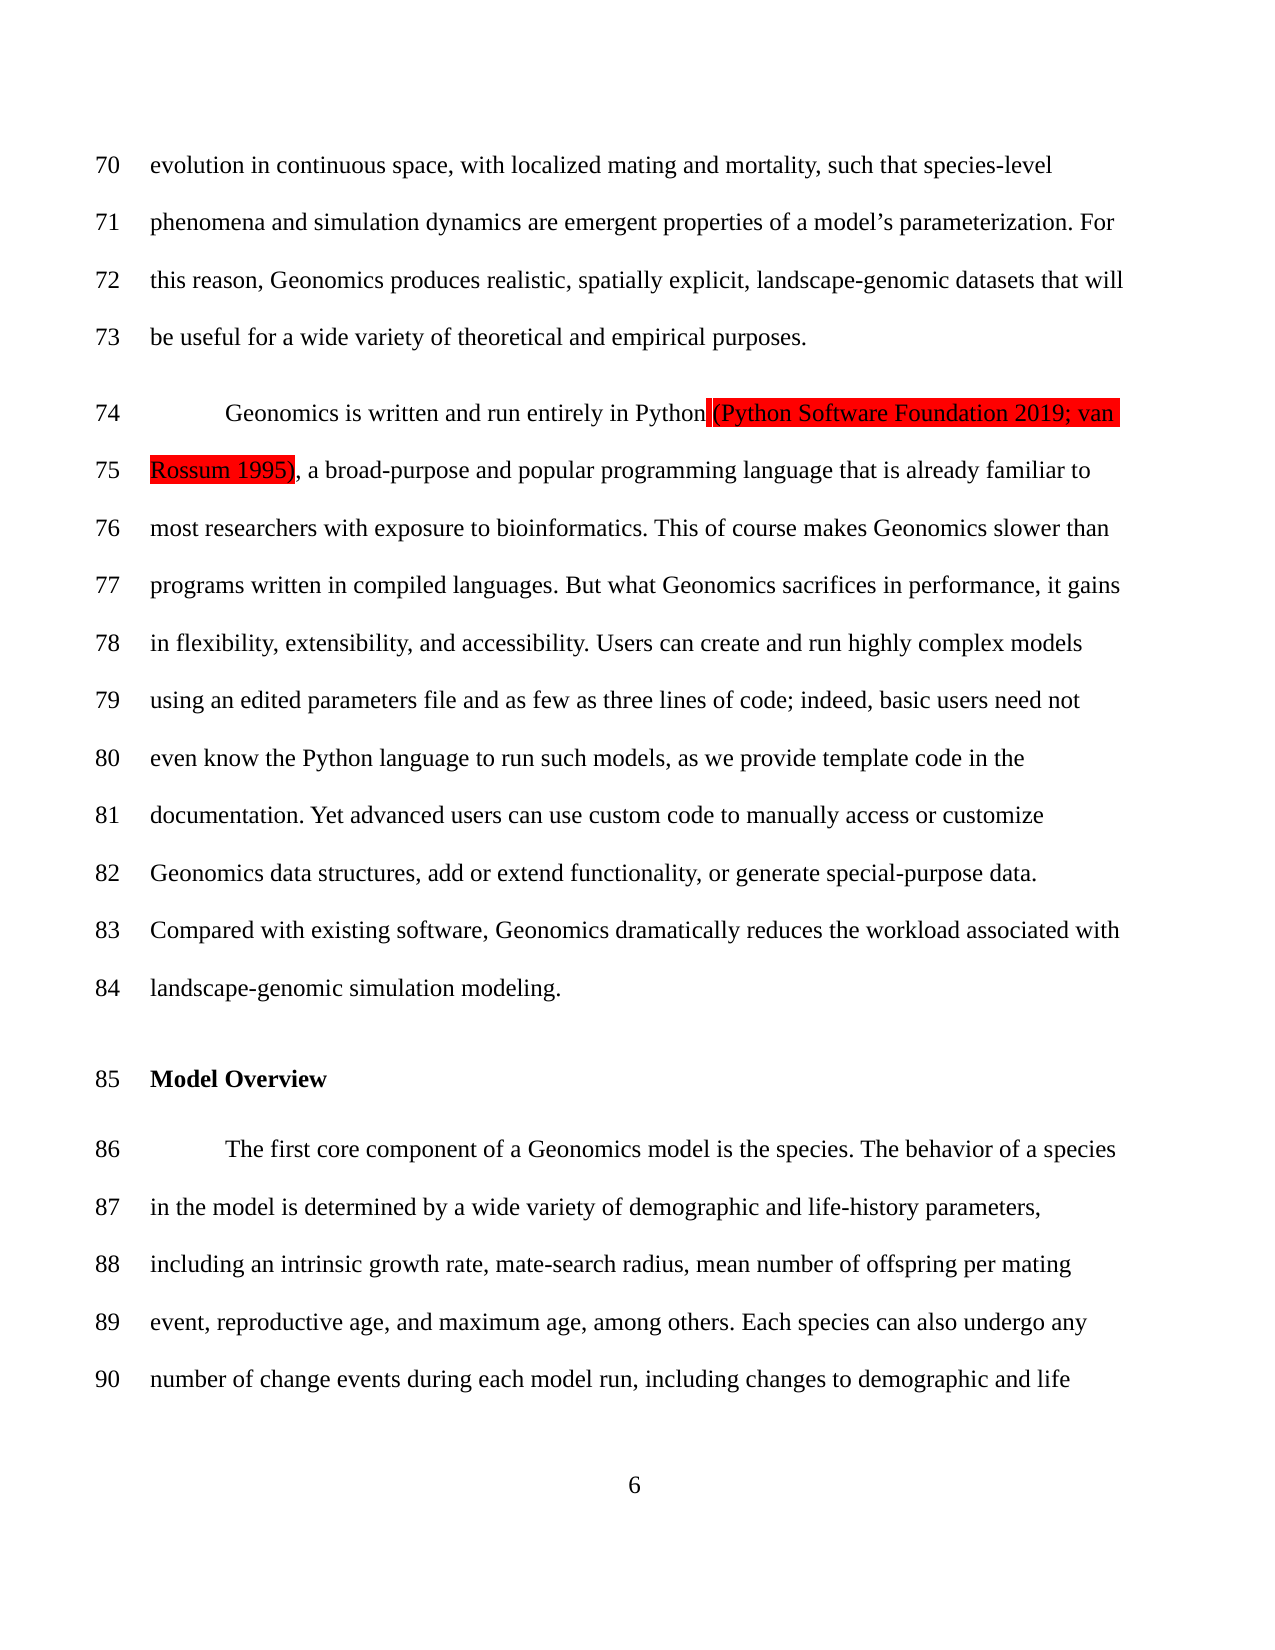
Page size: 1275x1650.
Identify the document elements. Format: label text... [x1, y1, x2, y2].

text The first core component of a Geonomics model is the species. The behavior of a species in the model is determined by a wide variety of demographic and life-history parameters, including an intrinsic growth rate, mate-search radius, mean number of offspring per mating event, reproductive age, and maximum age, among others. Each species can also undergo any number of change events during each model run, including changes to demographic and life [150, 1134, 1125, 1393]
text evolution in continuous space, with localized mating and mortality, such that species-level phenomena and simulation dynamics are emergent properties of a model’s parameterization. For this reason, Geonomics produces realistic, spatially explicit, landscape-genomic datasets that will be useful for a wide variety of theoretical and empirical purposes. [150, 150, 1125, 351]
subtitle Model Overview [150, 1064, 1125, 1093]
text Geonomics is written and run entirely in Python (Python Software Foundation 2019; van Rossum 1995), a broad-purpose and popular programming language that is already familiar to most researchers with exposure to bioinformatics. This of course makes Geonomics slower than programs written in compiled languages. But what Geonomics sacrifices in performance, it gains in flexibility, extensibility, and accessibility. Users can create and run highly complex models using an edited parameters file and as few as three lines of code; indeed, basic users need not even know the Python language to run such models, as we provide template code in the documentation. Yet advanced users can use custom code to manually access or customize Geonomics data structures, add or extend functionality, or generate special-purpose data. Compared with existing software, Geonomics dramatically reduces the workload associated with landscape-genomic simulation modeling. [150, 398, 1125, 1002]
